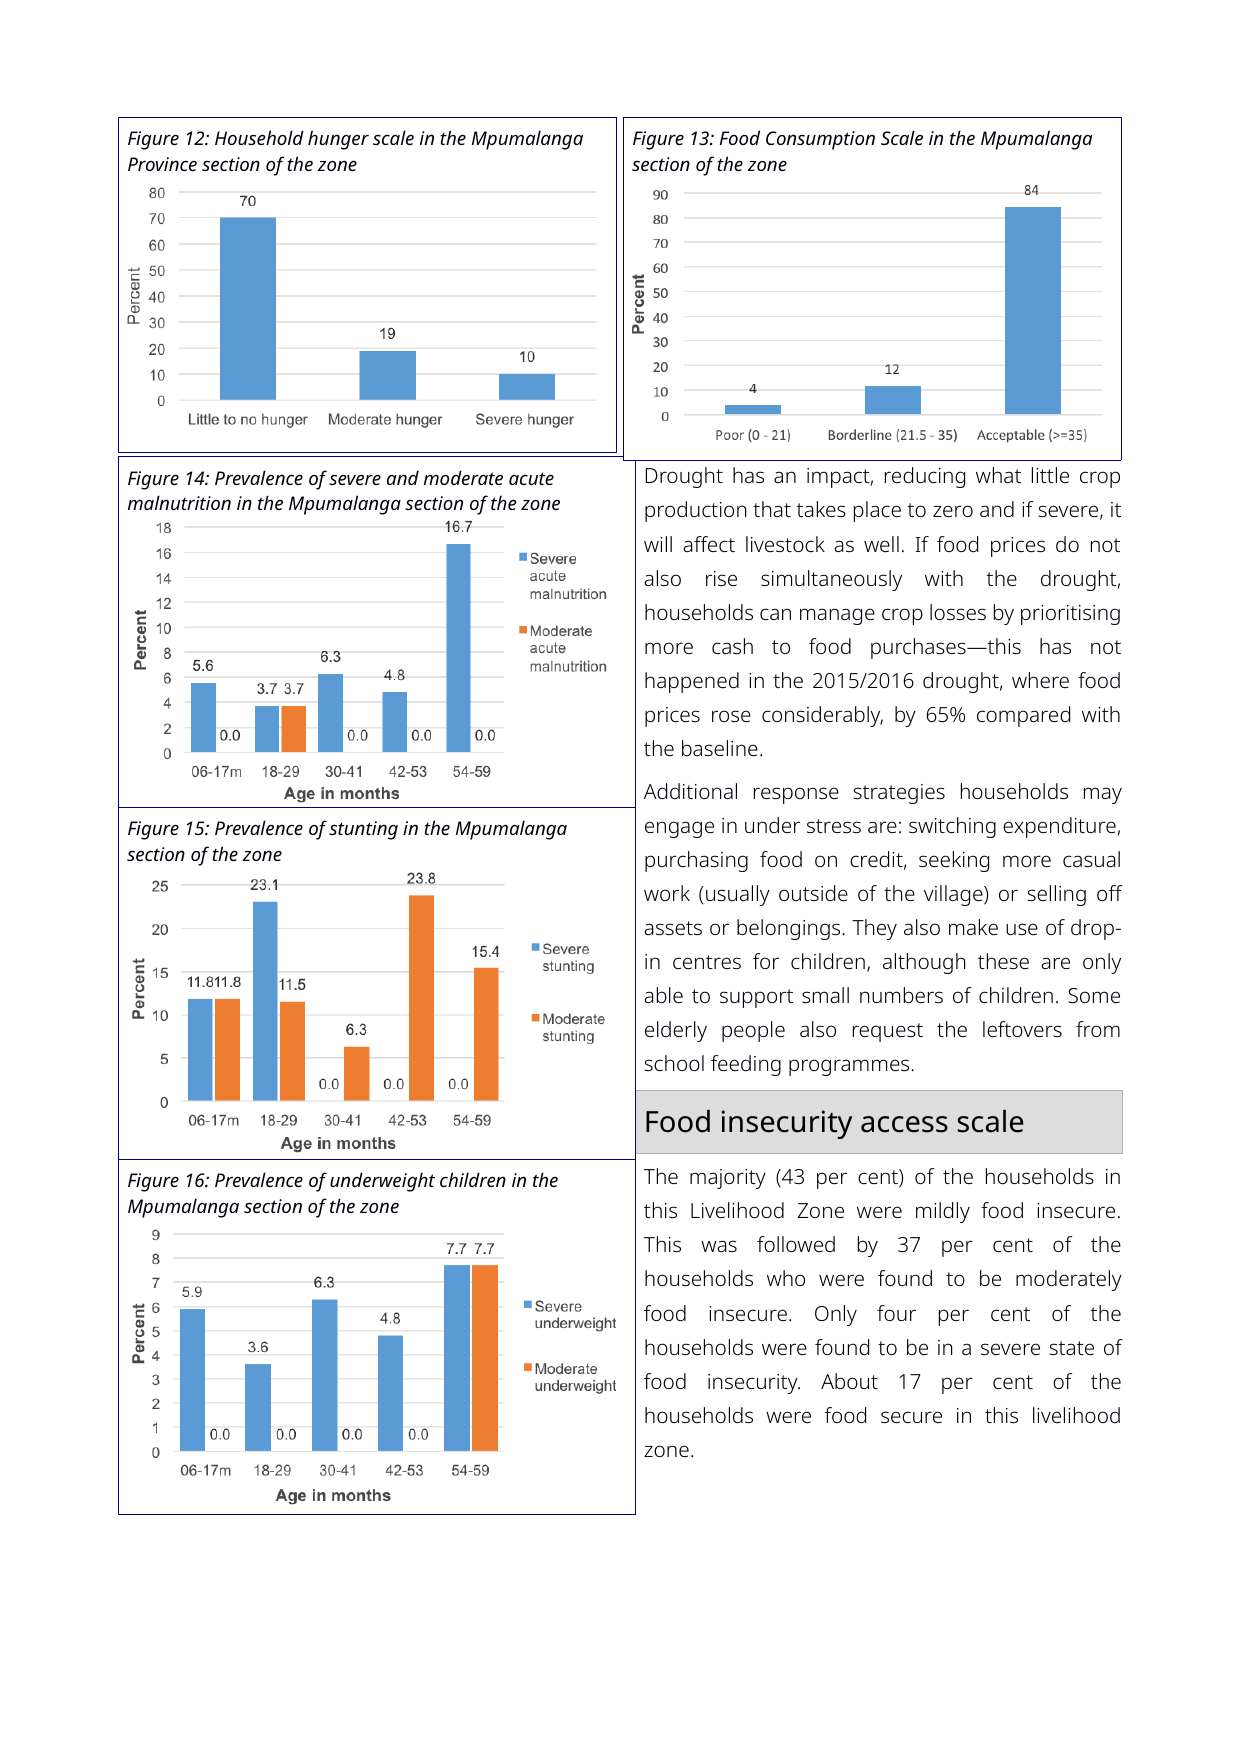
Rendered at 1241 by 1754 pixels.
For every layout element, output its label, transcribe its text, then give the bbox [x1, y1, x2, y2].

picture [127, 1218, 622, 1506]
text Figure 16: Prevalence of underweight children in the Mpumalanga section of the zone [127, 1168, 626, 1219]
text Figure 14: Prevalence of severe and moderate acute malnutrition in the Mpumalanga section of the zone [127, 465, 626, 516]
picture [127, 516, 622, 803]
text Figure 12: Household hunger scale in the Mpumalanga Province section of the zone [127, 126, 608, 177]
text The majority (43 per cent) of the households in this Livelihood Zone were mildly food insecure. This was followed by 37 per cent of the households who were found to be moderately food insecure. Only four per cent of the households were found to be in a severe state of food insecurity. About 17 per cent of the households were food secure in this livelihood zone. [636, 1162, 1122, 1463]
text Drought has an impact, reducing what little crop production that takes place to zero and if severe, it will affect livestock as well. If food prices do not also rise simultaneously with the drought, households can manage crop losses by prioritising more cash to food purchases—this has not happened in the 2015/2016 drought, where food prices rose considerably, by 65% compared with the baseline. [636, 461, 1122, 762]
picture [632, 176, 1110, 451]
text Figure 13: Food Consumption Scale in the Mpumalanga section of the zone [632, 126, 1112, 177]
picture [127, 866, 622, 1155]
picture [127, 176, 605, 435]
text Additional response strategies households may engage in under stress are: switching expenditure, purchasing food on credit, seeking more casual work (usually outside of the village) or selling off assets or belongings. They also make use of drop-in centres for children, although these are only able to support small numbers of children. Some elderly people also request the leftovers from school feeding programmes. [636, 777, 1122, 1078]
text Figure 15: Prevalence of stunting in the Mpumalanga section of the zone [127, 816, 626, 867]
text [118, 118, 623, 456]
table_header Food insecurity access scale [636, 1091, 1122, 1153]
